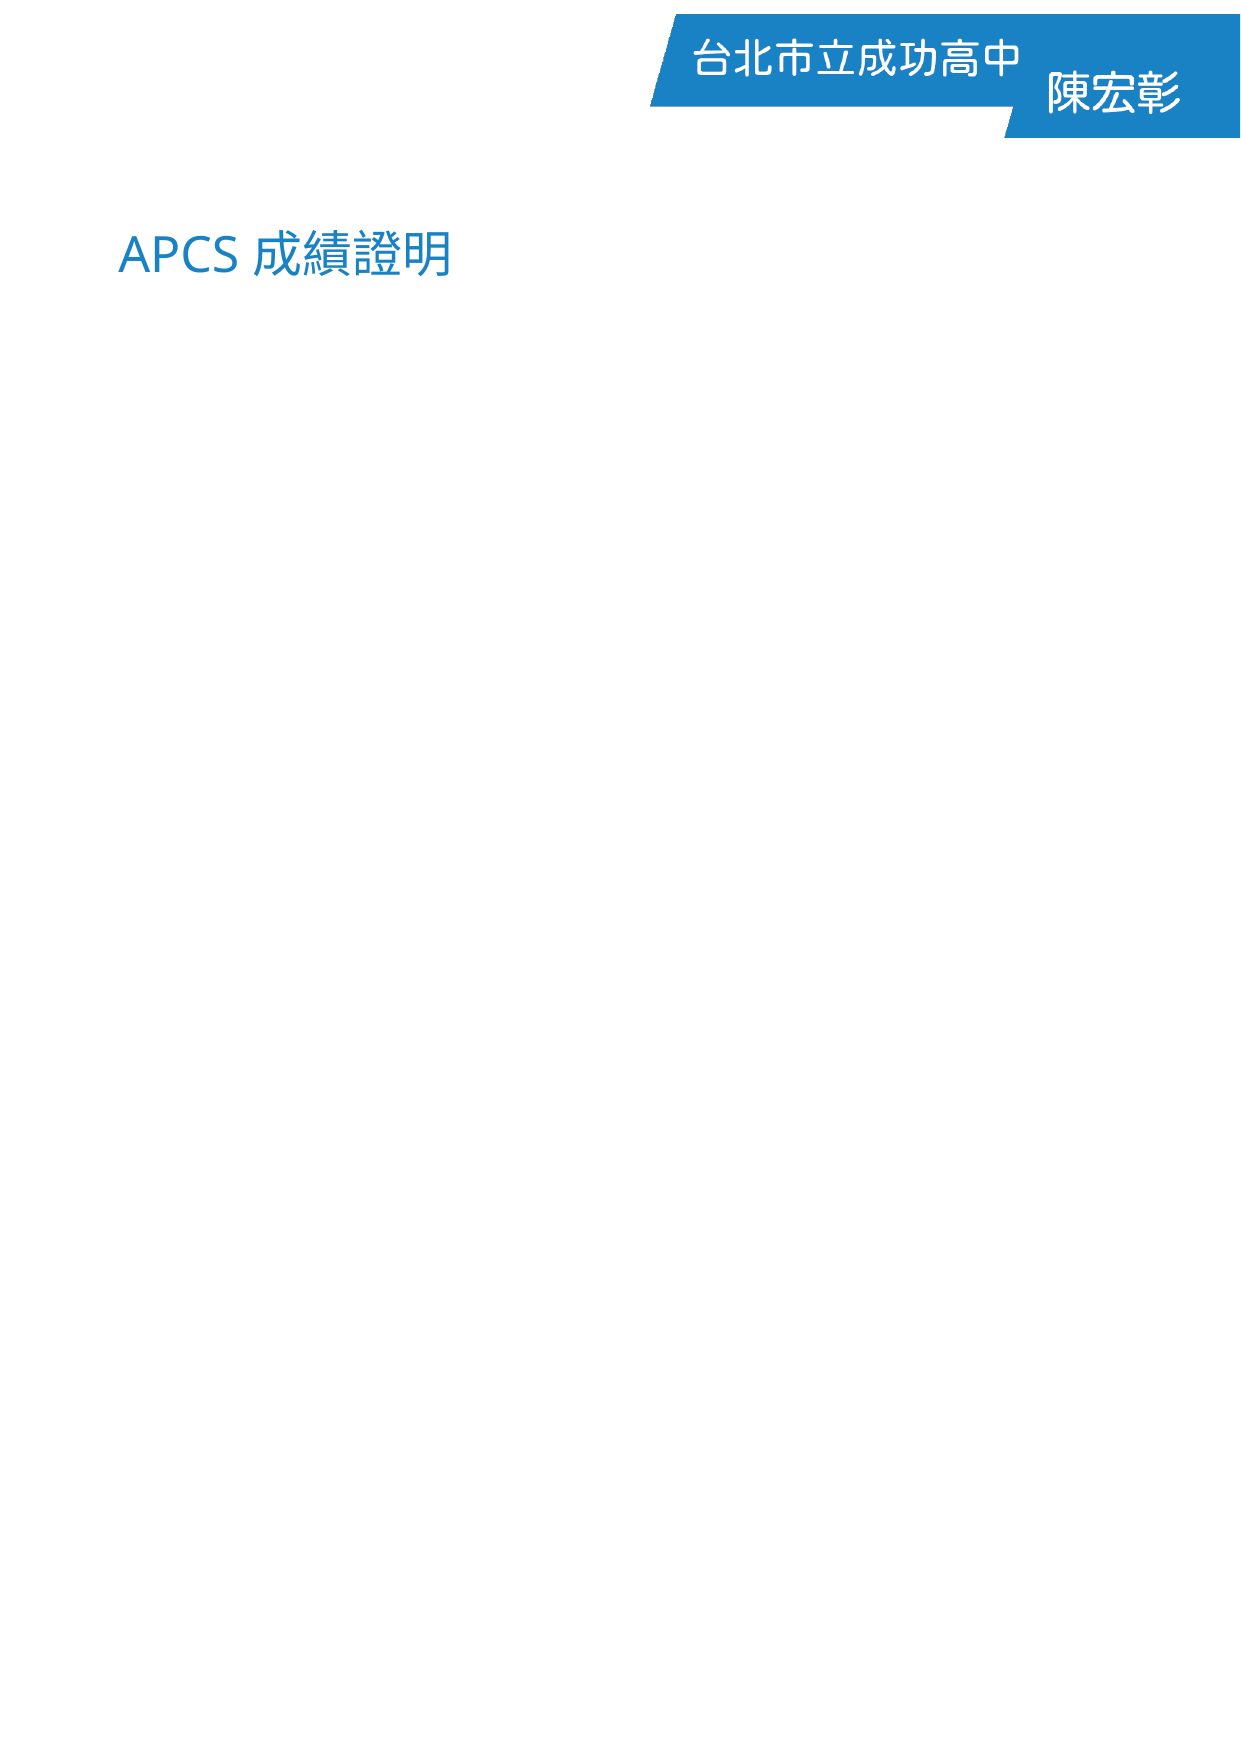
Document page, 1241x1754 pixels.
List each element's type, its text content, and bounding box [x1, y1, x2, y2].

picture [0, 0, 1241, 152]
subtitle APCS 成績證明 [118, 214, 1122, 287]
